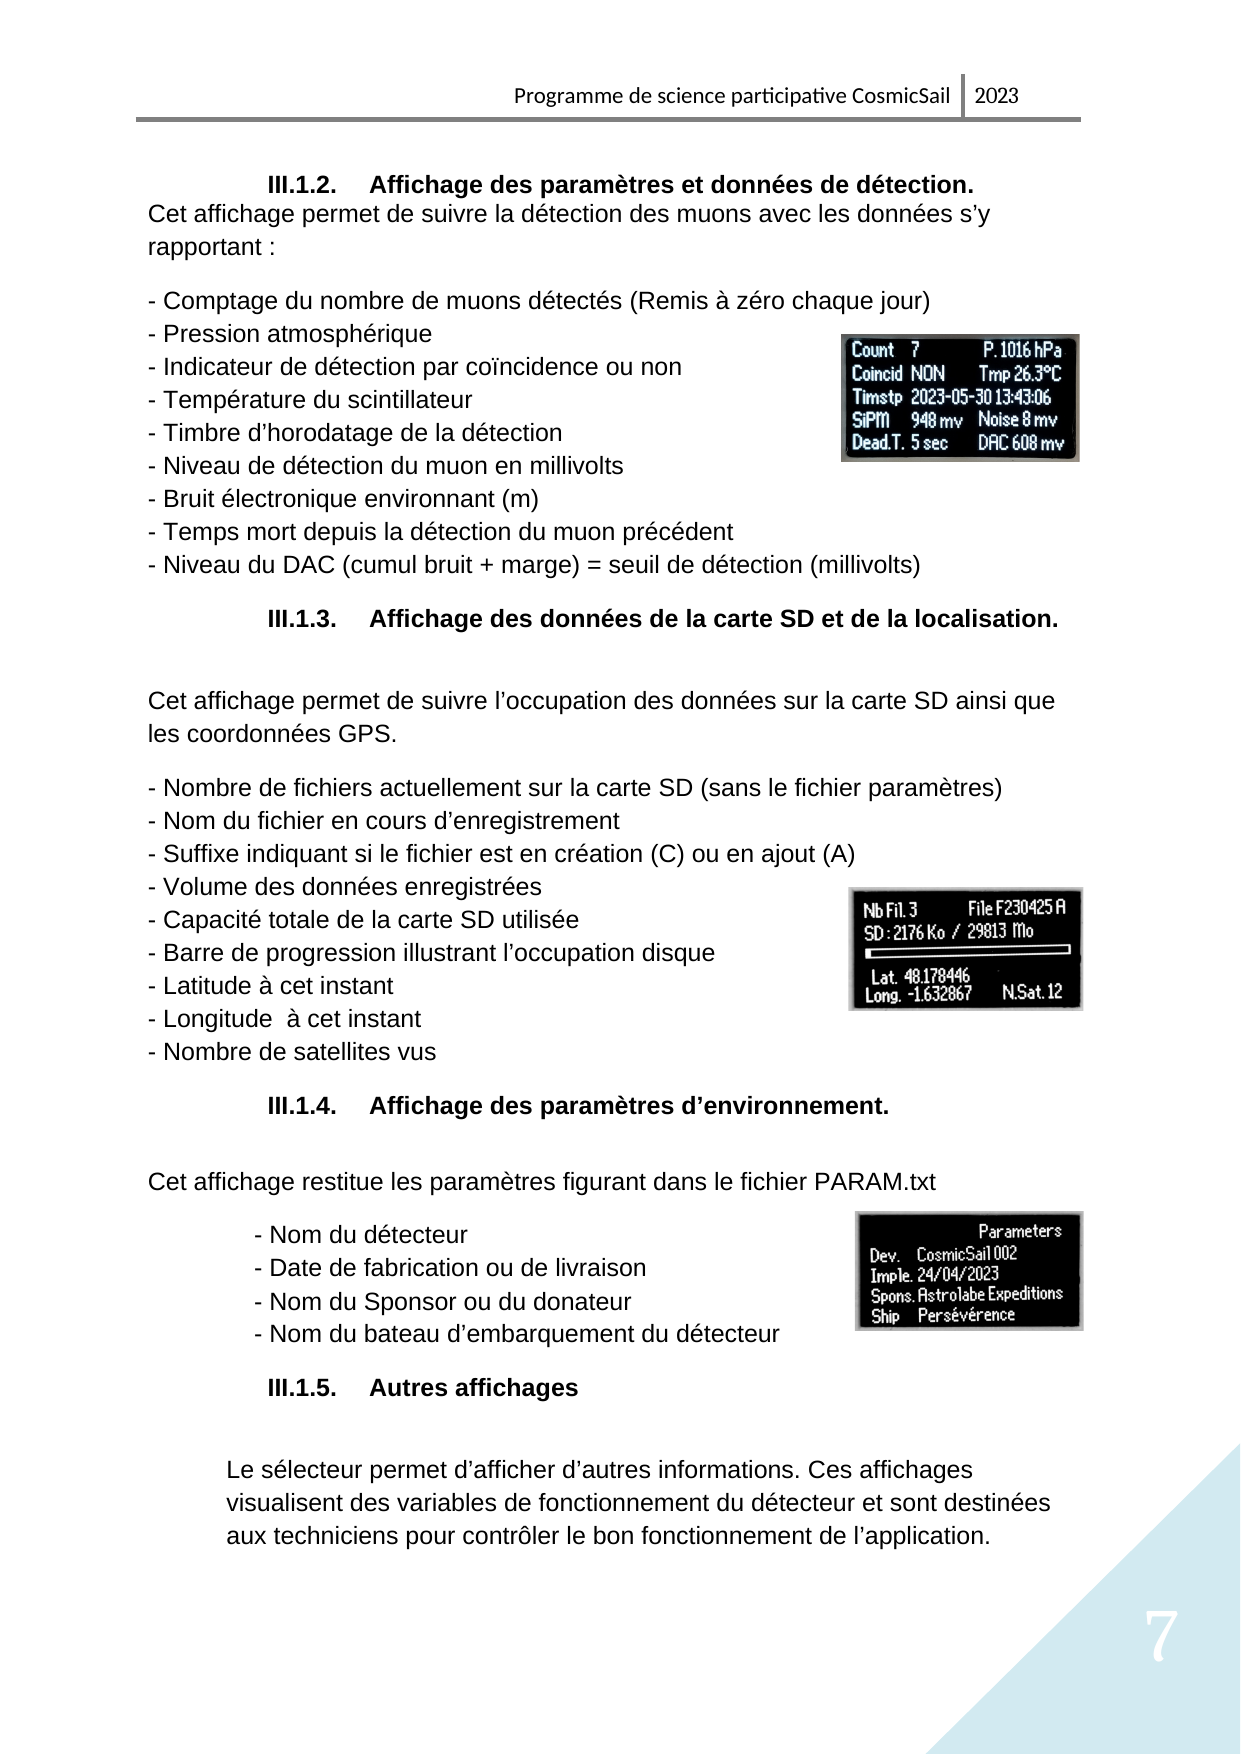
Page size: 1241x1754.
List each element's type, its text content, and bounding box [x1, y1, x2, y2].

text Cet affichage restitue les paramètres figurant dans le fichier PARAM.txt [148, 1167, 1093, 1195]
text Cet affichage permet de suivre l’occupation des données sur la carte SD ainsi que les coordonnées GPS. [148, 686, 1093, 747]
picture [841, 334, 1080, 462]
picture [854, 1211, 1084, 1331]
list Le sélecteur permet d’afficher d’autres informations. Ces affichages visualisent des variables de fonctionnement du détecteur et sont destinées aux techniciens pour contrôler le bon fonctionnement de l’application. [208, 1455, 1093, 1550]
subtitle Affichage des paramètres d’environnement. [267, 1091, 1093, 1119]
text - Nom du détecteur - Date de fabrication ou de livraison - Nom du Sponsor ou du donateur - Nom du bateau d’embarquement du détecteur [254, 1220, 1093, 1348]
subtitle Affichage des paramètres et données de détection. [267, 170, 1093, 199]
text Cet affichage permet de suivre la détection des muons avec les données s’y rapportant : [148, 199, 1093, 261]
text - Comptage du nombre de muons détectés (Remis à zéro chaque jour) - Pression atmosphérique - Indicateur de détection par coïncidence ou non - Température du scintillateur - Timbre d’horodatage de la détection - Niveau de détection du muon en millivolts - Bruit électronique environnant (m) - Temps mort depuis la détection du muon précédent - Niveau du DAC (cumul bruit + marge) = seuil de détection (millivolts) [148, 286, 1093, 579]
subtitle Affichage des données de la carte SD et de la localisation. [267, 604, 1093, 633]
subtitle Autres affichages [267, 1373, 1093, 1402]
picture [848, 887, 1084, 1011]
text - Nombre de fichiers actuellement sur la carte SD (sans le fichier paramètres) - Nom du fichier en cours d’enregistrement - Suffixe indiquant si le fichier est en création (C) ou en ajout (A) - Volume des données enregistrées - Capacité totale de la carte SD utilisée - Barre de progression illustrant l’occupation disque - Latitude à cet instant - Longitude à cet instant - Nombre de satellites vus [148, 773, 1093, 1066]
